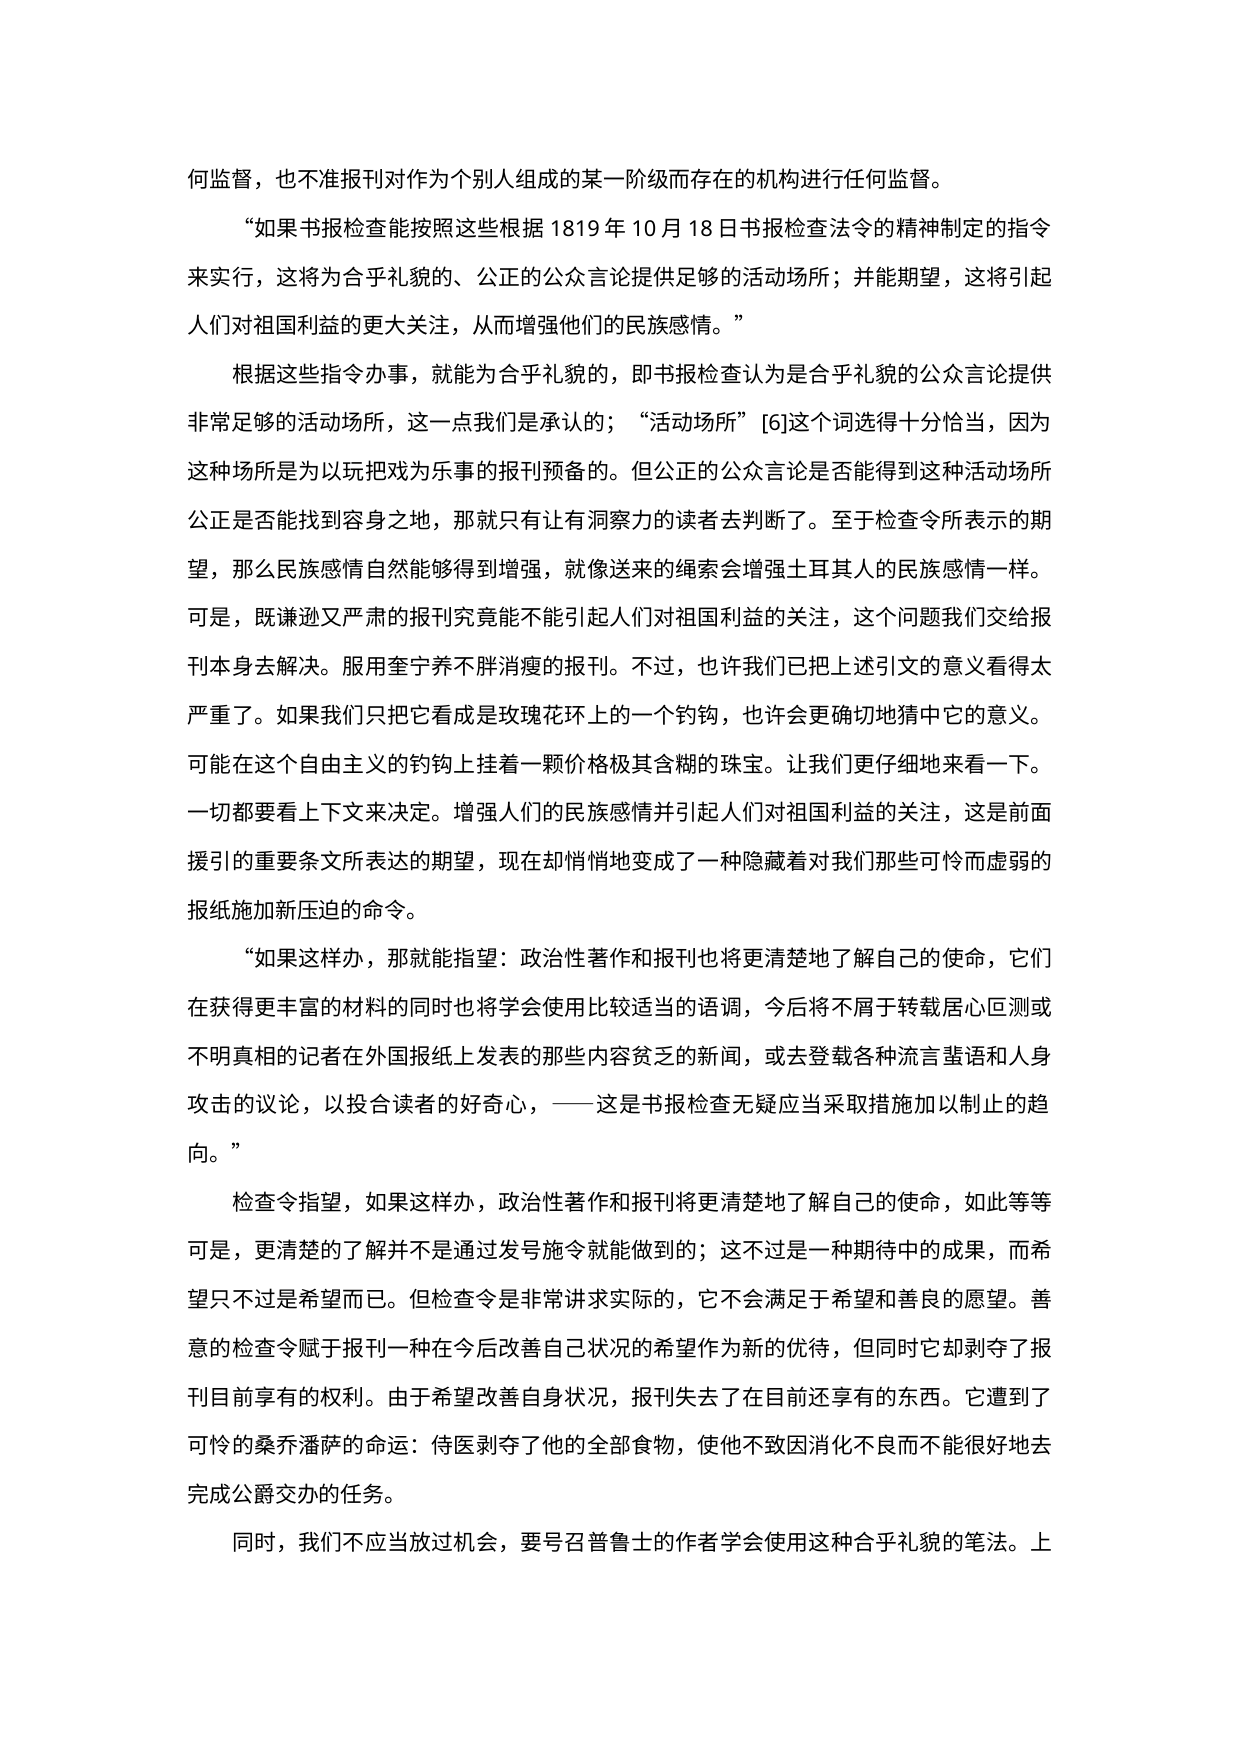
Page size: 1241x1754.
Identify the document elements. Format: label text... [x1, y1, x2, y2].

text 检查令指望，如果这样办，政治性著作和报刊将更清楚地了解自己的使命，如此等等。可是，更清楚的了解并不是通过发号施令就能做到的；这不过是一种期待中的成果，而希望只不过是希望而已。但检查令是非常讲求实际的，它不会满足于希望和善良的愿望。善意的检查令赋于报刊一种在今后改善自己状况的希望作为新的优待，但同时它却剥夺了报刊目前享有的权利。由于希望改善自身状况，报刊失去了在目前还享有的东西。它遭到了可怜的桑乔潘萨的命运：侍医剥夺了他的全部食物，使他不致因消化不良而不能很好地去完成公爵交办的任务。 [187, 1184, 1053, 1509]
text “如果这样办，那就能指望：政治性著作和报刊也将更清楚地了解自己的使命，它们在获得更丰富的材料的同时也将学会使用比较适当的语调，今后将不屑于转载居心叵测或不明真相的记者在外国报纸上发表的那些内容贫乏的新闻，或去登载各种流言蜚语和人身攻击的议论，以投合读者的好奇心，——这是书报检查无疑应当采取措施加以制止的趋向。” [187, 941, 1053, 1168]
text 根据这些指令办事，就能为合乎礼貌的，即书报检查认为是合乎礼貌的公众言论提供非常足够的活动场所，这一点我们是承认的；“活动场所”[6]这个词选得十分恰当，因为这种场所是为以玩把戏为乐事的报刊预备的。但公正的公众言论是否能得到这种活动场所，公正是否能找到容身之地，那就只有让有洞察力的读者去判断了。至于检查令所表示的期望，那么民族感情自然能够得到增强，就像送来的绳索会增强土耳其人的民族感情一样。可是，既谦逊又严肃的报刊究竟能不能引起人们对祖国利益的关注，这个问题我们交给报刊本身去解决。服用奎宁养不胖消瘦的报刊。不过，也许我们已把上述引文的意义看得太严重了。如果我们只把它看成是玫瑰花环上的一个钓钩，也许会更确切地猜中它的意义。可能在这个自由主义的钓钩上挂着一颗价格极其含糊的珠宝。让我们更仔细地来看一下。一切都要看上下文来决定。增强人们的民族感情并引起人们对祖国利益的关注，这是前面援引的重要条文所表达的期望，现在却悄悄地变成了一种隐藏着对我们那些可怜而虚弱的报纸施加新压迫的命令。 [187, 356, 1053, 925]
text “如果书报检查能按照这些根据1819年10月18日书报检查法令的精神制定的指令来实行，这将为合乎礼貌的、公正的公众言论提供足够的活动场所；并能期望，这将引起人们对祖国利益的更大关注，从而增强他们的民族感情。” [187, 210, 1053, 340]
text 同时，我们不应当放过机会，要号召普鲁士的作者学会使用这种合乎礼貌的笔法。上述引文的开头一句就这样指出：“如果这样办，那就能指望：……”一系列的规定都取决于这一冒号，譬如说：政治性著作和报刊将更清楚地了解自己的使命，它们将学会使用比较适当的语调，如此等等，它们将不屑于转载外国报纸上发表的那些内容贫乏的通讯等等。所有这些规定都还是属于希望的范围以内的，“这是书报检查无疑应当采取措施加以制止的趋向”，可是，借破折号同上文连接起来的这一结束语，却免除了书报检查官去等待报刊得到预期改善的那种无聊任务，同时这一结束语还授权书报检查官毫不踌躇地删去不合他的口味的东西。截肢手术代替了内科治疗。 [187, 1525, 1053, 1557]
text 何监督，也不准报刊对作为个别人组成的某一阶级而存在的机构进行任何监督。 [187, 162, 1053, 194]
